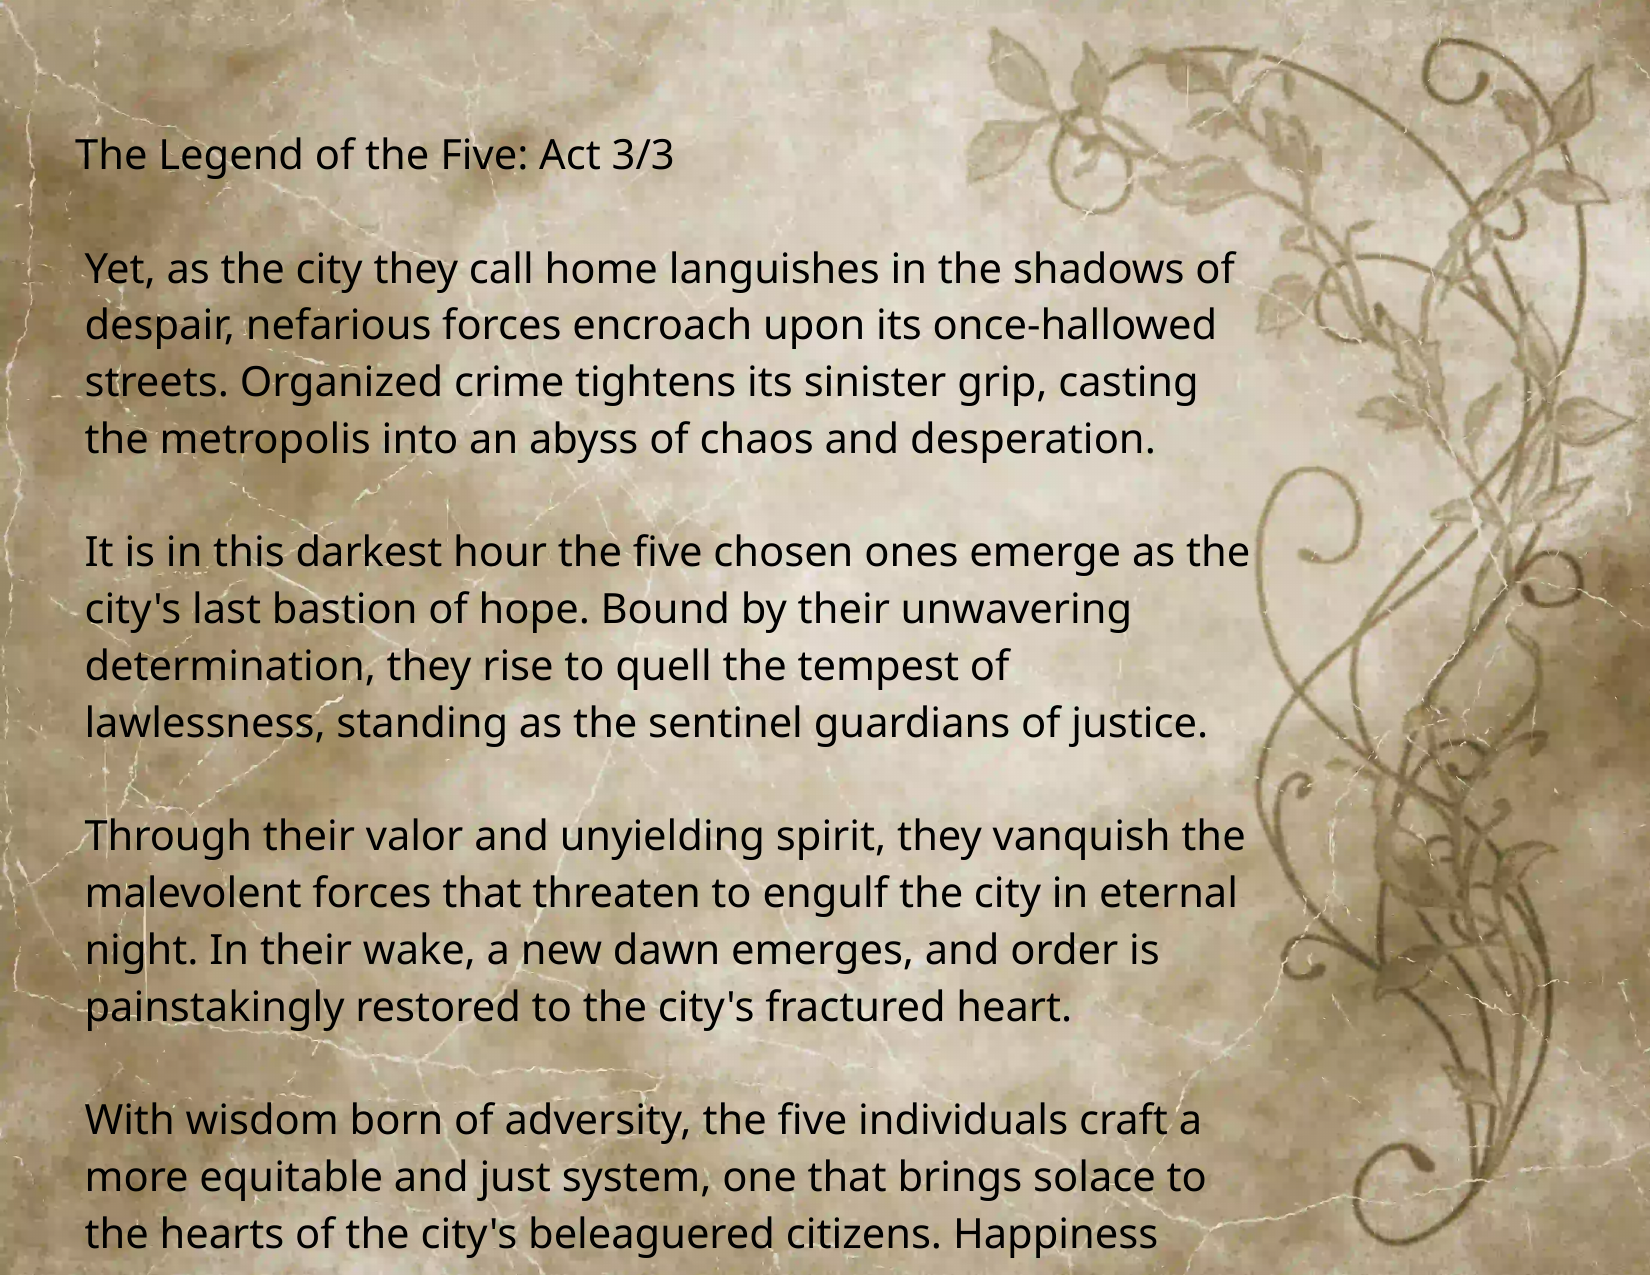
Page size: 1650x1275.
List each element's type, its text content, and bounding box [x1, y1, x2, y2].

text Yet, as the city they call home languishes in the shadows of despair, nefarious forces encroach upon its once-hallowed streets. Organized crime tightens its sinister grip, casting the metropolis into an abyss of chaos and desperation. [84, 238, 1256, 466]
picture [0, 0, 1650, 1275]
text Through their valor and unyielding spirit, they vanquish the malevolent forces that threaten to engulf the city in eternal night. In their wake, a new dawn emerges, and order is painstakingly restored to the city's fractured heart. [84, 806, 1256, 1033]
text It is in this darkest hour the five chosen ones emerge as the city's last bastion of hope. Bound by their unwavering determination, they rise to quell the tempest of lawlessness, standing as the sentinel guardians of justice. [84, 522, 1256, 749]
text The Legend of the Five: Act 3/3 [75, 125, 1256, 182]
text With wisdom born of adversity, the five individuals craft a more equitable and just system, one that brings solace to the hearts of the city's beleaguered citizens. Happiness [84, 1090, 1256, 1260]
